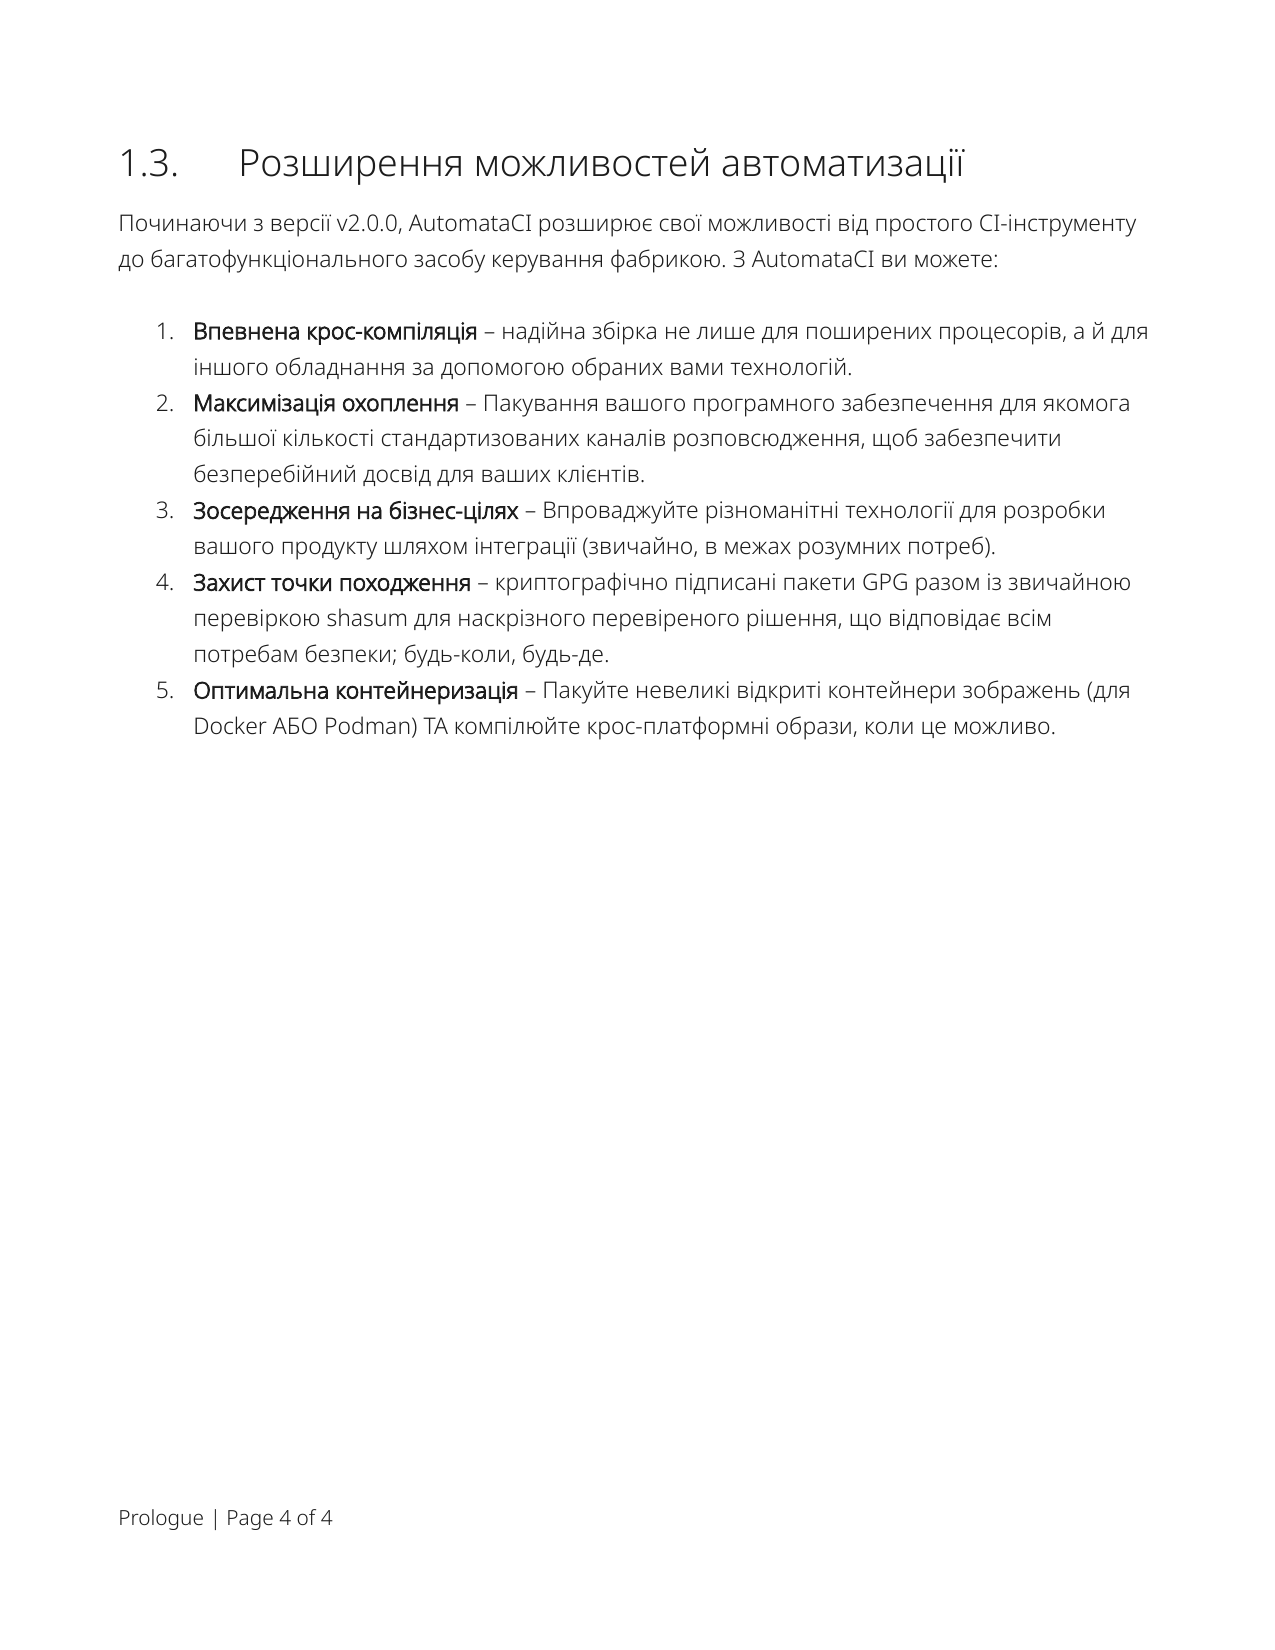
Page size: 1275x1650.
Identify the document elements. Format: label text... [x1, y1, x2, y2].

list Впевнена крос-компіляція – надійна збірка не лише для поширених процесорів, а й для іншого обладнання за допомогою обраних вами технологій. [156, 314, 1157, 382]
text Починаючи з версії v2.0.0, AutomataCI розширює свої можливості від простого CI-інструменту до багатофункціонального засобу керування фабрикою. З AutomataCI ви можете: [118, 207, 1157, 274]
subtitle Розширення можливостей автоматизації [118, 136, 1157, 187]
list Максимізація охоплення – Пакування вашого програмного забезпечення для якомога більшої кількості стандартизованих каналів розповсюдження, щоб забезпечити безперебійний досвід для ваших клієнтів. [156, 386, 1157, 489]
list Захист точки походження – криптографічно підписані пакети GPG разом із звичайною перевіркою shasum для наскрізного перевіреного рішення, що відповідає всім потребам безпеки; будь-коли, будь-де. [156, 566, 1157, 669]
list Оптимальна контейнеризація – Пакуйте невеликі відкриті контейнери зображень (для Docker АБО Podman) ТА компілюйте крос-платформні образи, коли це можливо. [156, 674, 1157, 741]
list Зосередження на бізнес-цілях – Впроваджуйте різноманітні технології для розробки вашого продукту шляхом інтеграції (звичайно, в межах розумних потреб). [156, 494, 1157, 561]
